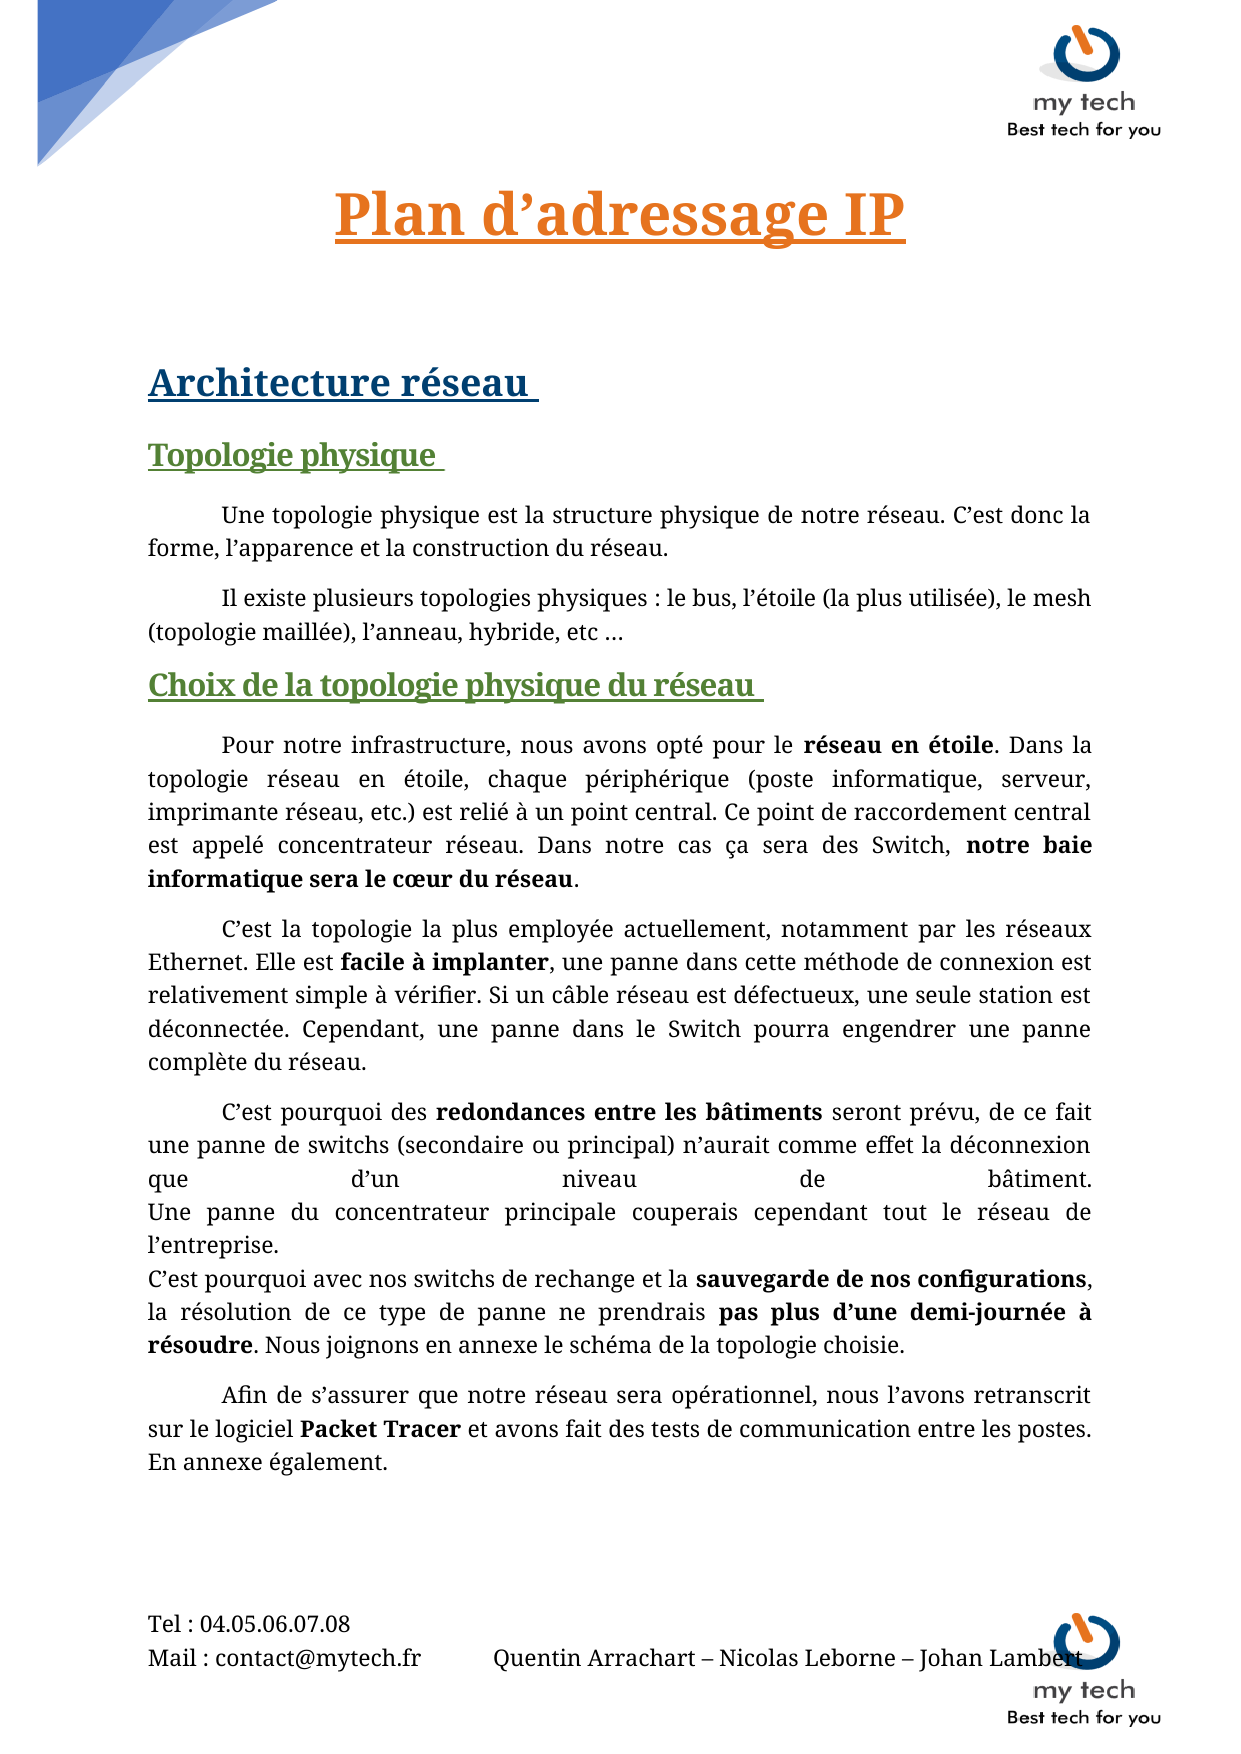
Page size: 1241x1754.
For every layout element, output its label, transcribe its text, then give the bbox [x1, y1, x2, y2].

text Pour notre infrastructure, nous avons opté pour le réseau en étoile. Dans la topologie réseau en étoile, chaque périphérique (poste informatique, serveur, imprimante réseau, etc.) est relié à un point central. Ce point de raccordement central est appelé concentrateur réseau. Dans notre cas ça sera des Switch, notre baie informatique sera le cœur du réseau. [148, 727, 1093, 894]
text Afin de s’assurer que notre réseau sera opérationnel, nous l’avons retranscrit sur le logiciel Packet Tracer et avons fait des tests de communication entre les postes. En annexe également. [148, 1377, 1093, 1477]
text C’est pourquoi des redondances entre les bâtiments seront prévu, de ce fait une panne de switchs (secondaire ou principal) n’aurait comme effet la déconnexion que d’un niveau de bâtiment. Une panne du concentrateur principale couperais cependant tout le réseau de l’entreprise. C’est pourquoi avec nos switchs de rechange et la sauvegarde de nos configurations, la résolution de ce type de panne ne prendrais pas plus d’une demi-journée à résoudre. Nous joignons en annexe le schéma de la topologie choisie. [148, 1094, 1093, 1361]
text Une topologie physique est la structure physique de notre réseau. C’est donc la forme, l’apparence et la construction du réseau. [148, 497, 1093, 563]
text Il existe plusieurs topologies physiques : le bus, l’étoile (la plus utilisée), le mesh (topologie maillée), l’anneau, hybride, etc … [148, 580, 1093, 647]
text Choix de la topologie physique du réseau [148, 663, 1093, 706]
subtitle Architecture réseau [148, 356, 1093, 407]
subtitle Plan d’adressage IP [148, 173, 1093, 252]
text C’est la topologie la plus employée actuellement, notamment par les réseaux Ethernet. Elle est facile à implanter, une panne dans cette méthode de connexion est relativement simple à vérifier. Si un câble réseau est défectueux, une seule station est déconnectée. Cependant, une panne dans le Switch pourra engendrer une panne complète du réseau. [148, 911, 1093, 1077]
text Topologie physique [148, 433, 1093, 475]
